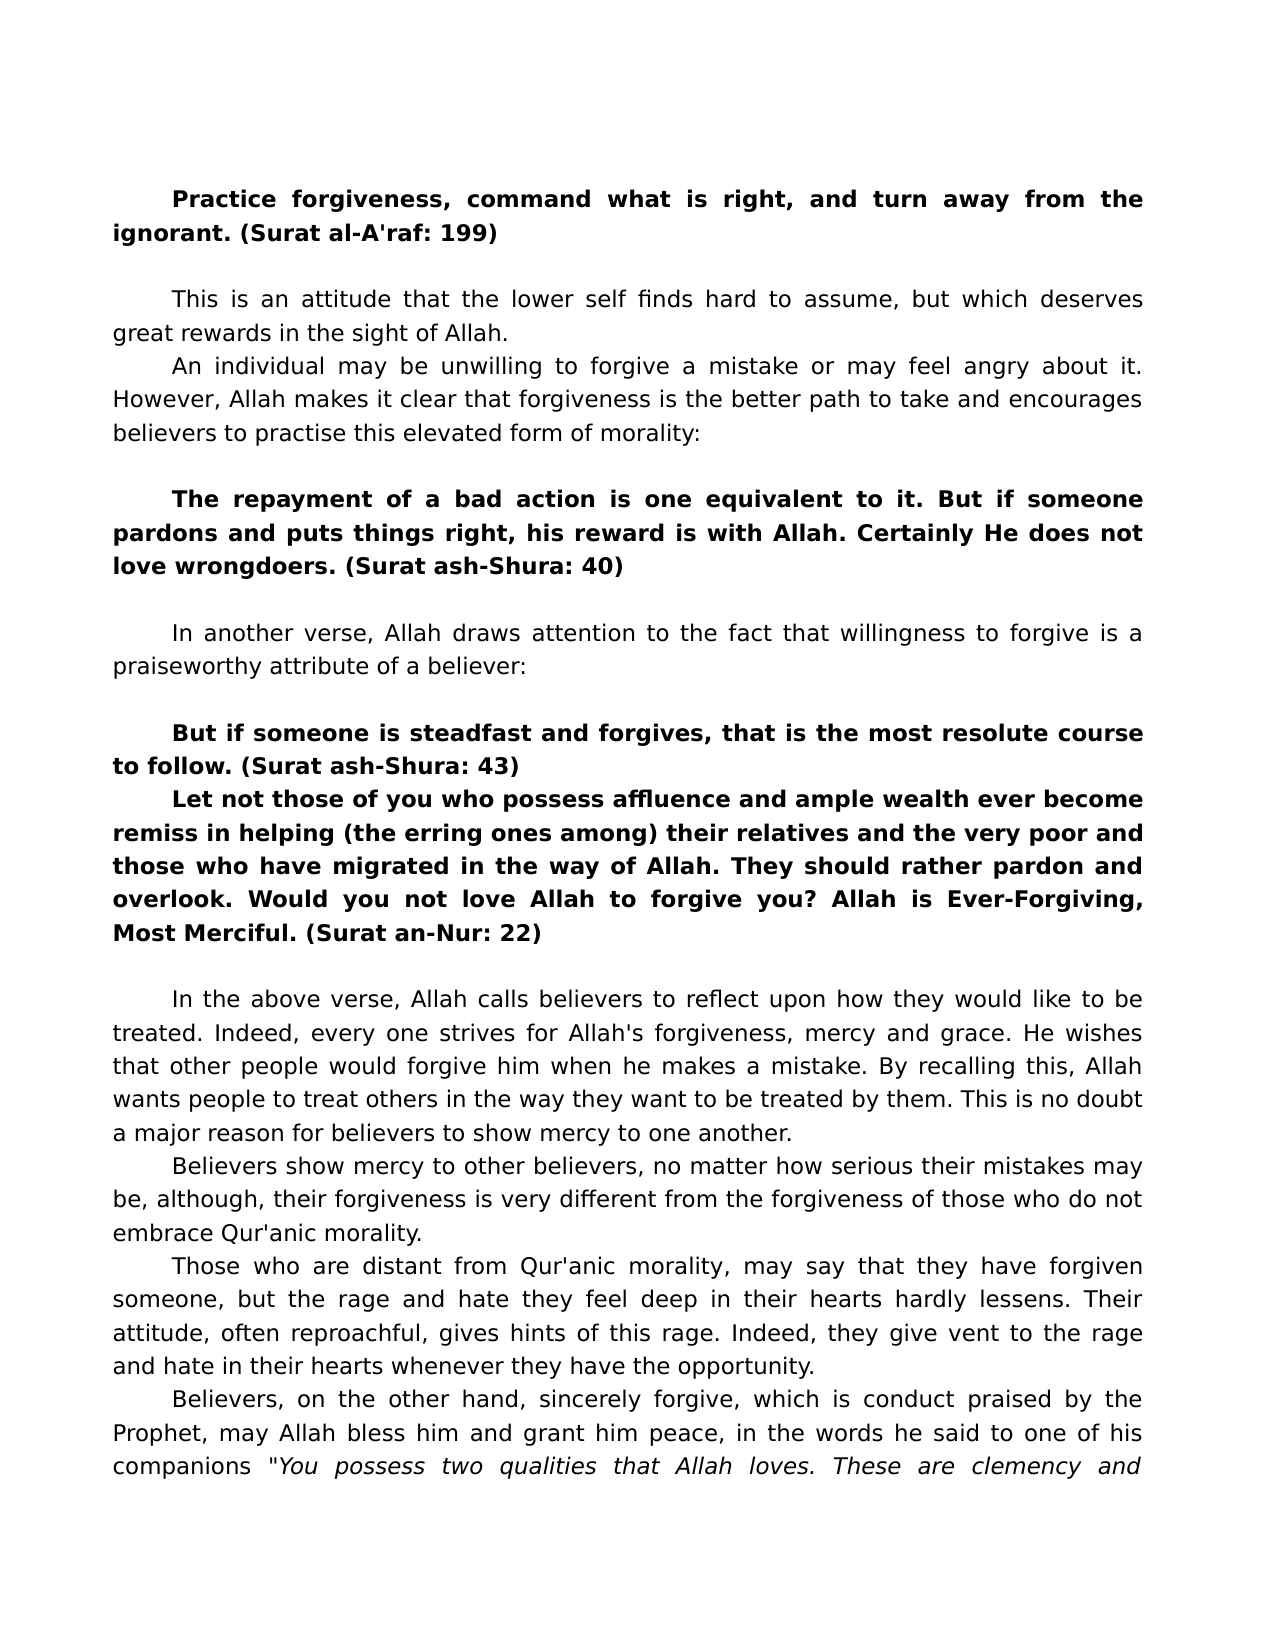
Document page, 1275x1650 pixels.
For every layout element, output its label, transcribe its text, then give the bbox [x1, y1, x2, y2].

text Believers, on the other hand, sincerely forgive, which is conduct praised by the Prophet, may Allah bless him and grant him peace, in the words he said to one of his companions "You possess two qualities that Allah loves. These are clemency and [112, 1381, 1145, 1481]
text An individual may be unwilling to forgive a mistake or may feel angry about it. However, Allah makes it clear that forgiveness is the better path to take and encourages believers to practise this elevated form of morality: [112, 348, 1145, 448]
text Practice forgiveness, command what is right, and turn away from the ignorant. (Surat al-A'raf: 199) [112, 181, 1145, 248]
text This is an attitude that the lower self finds hard to assume, but which deserves great rewards in the sight of Allah. [112, 281, 1145, 348]
text In the above verse, Allah calls believers to reflect upon how they would like to be treated. Indeed, every one strives for Allah's forgiveness, mercy and grace. He wishes that other people would forgive him when he makes a mistake. By recalling this, Allah wants people to treat others in the way they want to be treated by them. This is no doubt a major reason for believers to show mercy to one another. [112, 981, 1145, 1148]
text Believers show mercy to other believers, no matter how serious their mistakes may be, although, their forgiveness is very different from the forgiveness of those who do not embrace Qur'anic morality. [112, 1148, 1145, 1248]
text Let not those of you who possess affluence and ample wealth ever become remiss in helping (the erring ones among) their relatives and the very poor and those who have migrated in the way of Allah. They should rather pardon and overlook. Would you not love Allah to forgive you? Allah is Ever-Forgiving, Most Merciful. (Surat an-Nur: 22) [112, 781, 1145, 948]
text The repayment of a bad action is one equivalent to it. But if someone pardons and puts things right, his reward is with Allah. Certainly He does not love wrongdoers. (Surat ash-Shura: 40) [112, 481, 1145, 581]
text Those who are distant from Qur'anic morality, may say that they have forgiven someone, but the rage and hate they feel deep in their hearts hardly lessens. Their attitude, often reproachful, gives hints of this rage. Indeed, they give vent to the rage and hate in their hearts whenever they have the opportunity. [112, 1248, 1145, 1381]
text In another verse, Allah draws attention to the fact that willingness to forgive is a praiseworthy attribute of a believer: [112, 614, 1145, 681]
text But if someone is steadfast and forgives, that is the most resolute course to follow. (Surat ash-Shura: 43) [112, 714, 1145, 781]
